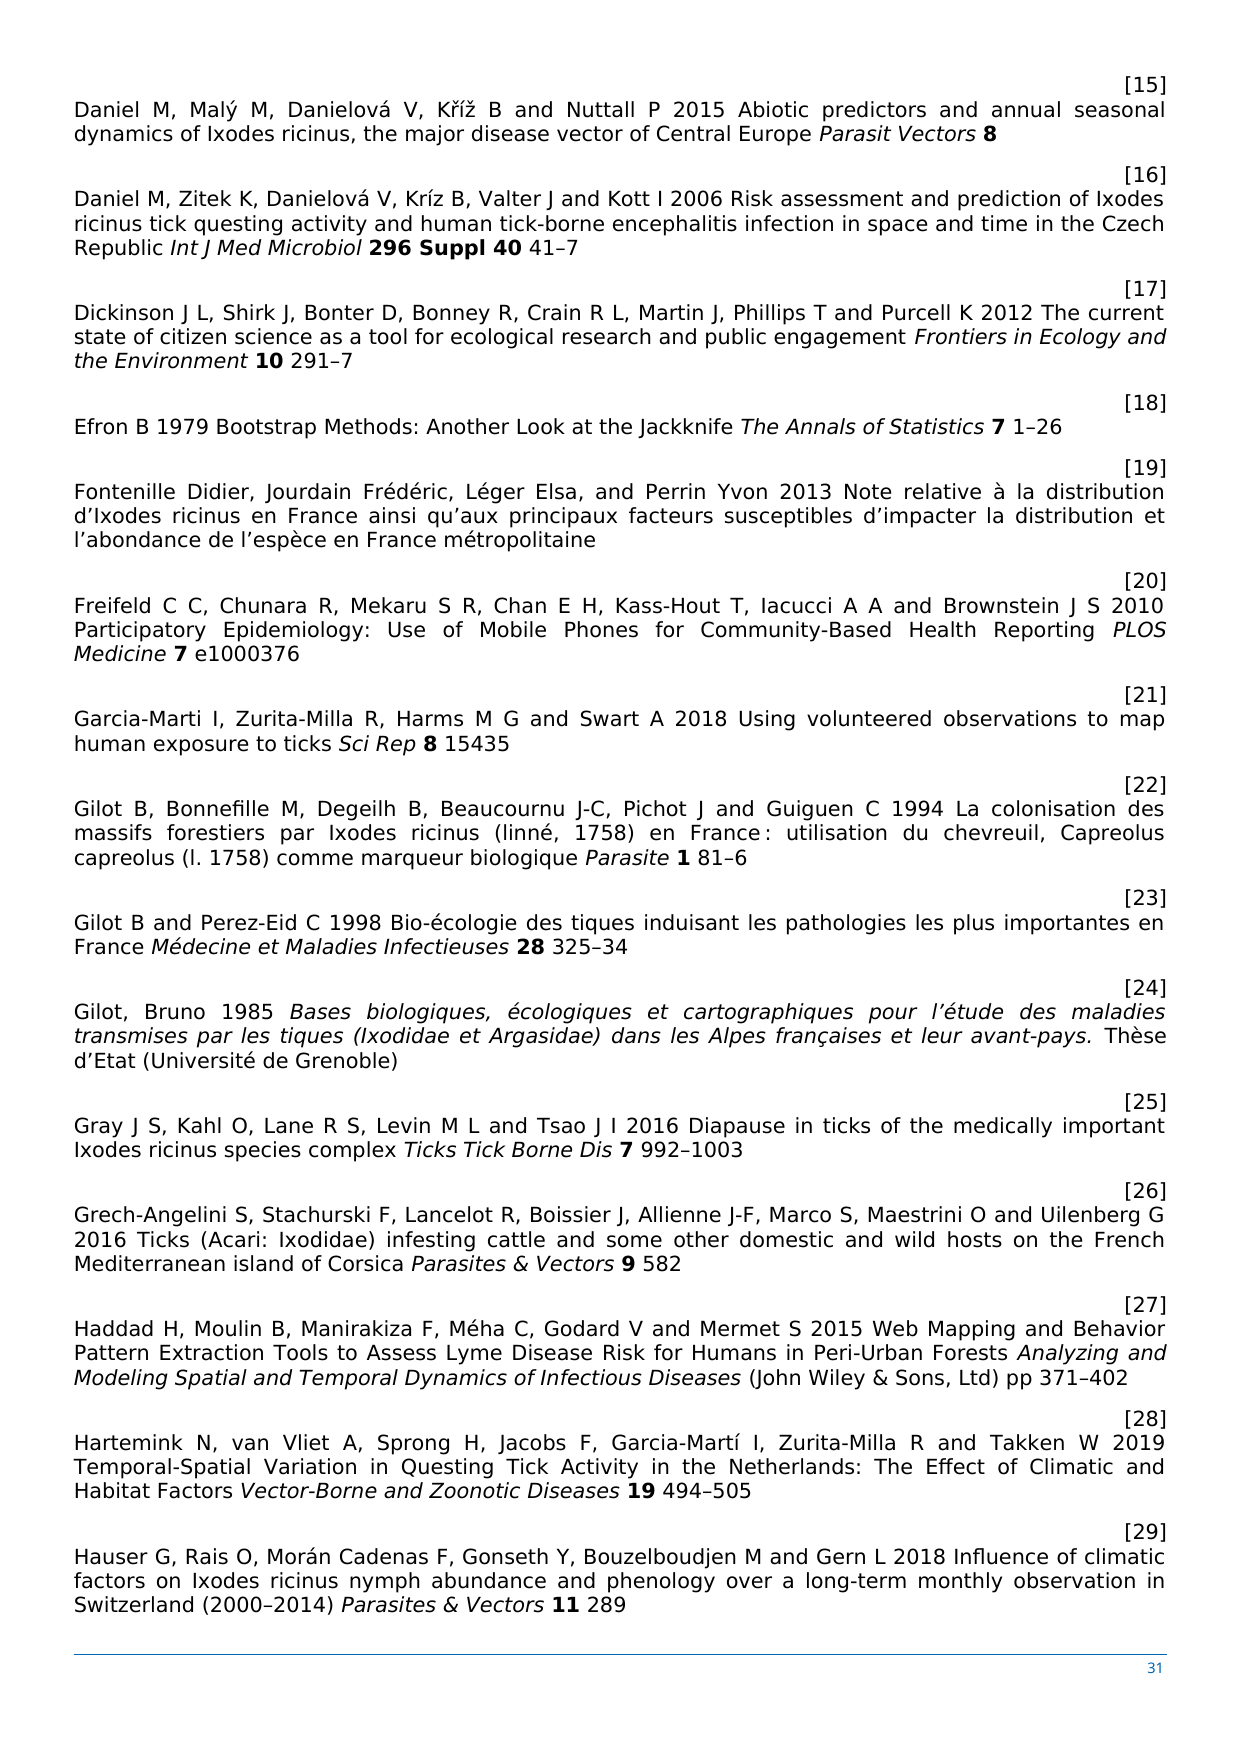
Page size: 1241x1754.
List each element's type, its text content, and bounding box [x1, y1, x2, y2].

text Efron B 1979 Bootstrap Methods: Another Look at the Jackknife The Annals of Statistics 7 1–26 [73, 415, 1167, 439]
text Freifeld C C, Chunara R, Mekaru S R, Chan E H, Kass-Hout T, Iacucci A A and Brownstein J S 2010 Participatory Epidemiology: Use of Mobile Phones for Community-Based Health Reporting PLOS Medicine 7 e1000376 [73, 594, 1167, 667]
text [29] [73, 1520, 1167, 1545]
text [17] [73, 277, 1167, 301]
text Haddad H, Moulin B, Manirakiza F, Méha C, Godard V and Mermet S 2015 Web Mapping and Behavior Pattern Extraction Tools to Assess Lyme Disease Risk for Humans in Peri-Urban Forests Analyzing and Modeling Spatial and Temporal Dynamics of Infectious Diseases (John Wiley & Sons, Ltd) pp 371–402 [73, 1317, 1167, 1390]
text [26] [73, 1179, 1167, 1203]
text Grech-Angelini S, Stachurski F, Lancelot R, Boissier J, Allienne J-F, Marco S, Maestrini O and Uilenberg G 2016 Ticks (Acari: Ixodidae) infesting cattle and some other domestic and wild hosts on the French Mediterranean island of Corsica Parasites & Vectors 9 582 [73, 1203, 1167, 1276]
text [24] [73, 976, 1167, 1000]
text [19] [73, 456, 1167, 480]
text Garcia-Marti I, Zurita-Milla R, Harms M G and Swart A 2018 Using volunteered observations to map human exposure to ticks Sci Rep 8 15435 [73, 707, 1167, 756]
text Dickinson J L, Shirk J, Bonter D, Bonney R, Crain R L, Martin J, Phillips T and Purcell K 2012 The current state of citizen science as a tool for ecological research and public engagement Frontiers in Ecology and the Environment 10 291–7 [73, 301, 1167, 374]
text [20] [73, 569, 1167, 594]
text [23] [73, 886, 1167, 911]
text [15] [73, 73, 1167, 98]
text [22] [73, 773, 1167, 797]
text Daniel M, Zitek K, Danielová V, Kríz B, Valter J and Kott I 2006 Risk assessment and prediction of Ixodes ricinus tick questing activity and human tick-borne encephalitis infection in space and time in the Czech Republic Int J Med Microbiol 296 Suppl 40 41–7 [73, 187, 1167, 260]
text Hartemink N, van Vliet A, Sprong H, Jacobs F, Garcia-Martí I, Zurita-Milla R and Takken W 2019 Temporal-Spatial Variation in Questing Tick Activity in the Netherlands: The Effect of Climatic and Habitat Factors Vector-Borne and Zoonotic Diseases 19 494–505 [73, 1431, 1167, 1504]
text Hauser G, Rais O, Morán Cadenas F, Gonseth Y, Bouzelboudjen M and Gern L 2018 Influence of climatic factors on Ixodes ricinus nymph abundance and phenology over a long-term monthly observation in Switzerland (2000–2014) Parasites & Vectors 11 289 [73, 1545, 1167, 1617]
text [27] [73, 1293, 1167, 1317]
text Gilot, Bruno 1985 Bases biologiques, écologiques et cartographiques pour l’étude des maladies transmises par les tiques (Ixodidae et Argasidae) dans les Alpes françaises et leur avant‐pays. Thèse d’Etat (Université de Grenoble) [73, 1000, 1167, 1073]
text Fontenille Didier, Jourdain Frédéric, Léger Elsa, and Perrin Yvon 2013 Note relative à la distribution d’Ixodes ricinus en France ainsi qu’aux principaux facteurs susceptibles d’impacter la distribution et l’abondance de l’espèce en France métropolitaine [73, 480, 1167, 553]
text [16] [73, 163, 1167, 187]
text [25] [73, 1090, 1167, 1114]
text Daniel M, Malý M, Danielová V, Kříž B and Nuttall P 2015 Abiotic predictors and annual seasonal dynamics of Ixodes ricinus, the major disease vector of Central Europe Parasit Vectors 8 [73, 98, 1167, 146]
text Gilot B and Perez-Eid C 1998 Bio-écologie des tiques induisant les pathologies les plus importantes en France Médecine et Maladies Infectieuses 28 325–34 [73, 911, 1167, 959]
text [18] [73, 391, 1167, 415]
text Gray J S, Kahl O, Lane R S, Levin M L and Tsao J I 2016 Diapause in ticks of the medically important Ixodes ricinus species complex Ticks Tick Borne Dis 7 992–1003 [73, 1114, 1167, 1162]
text [28] [73, 1407, 1167, 1431]
text [21] [73, 683, 1167, 707]
text Gilot B, Bonnefille M, Degeilh B, Beaucournu J-C, Pichot J and Guiguen C 1994 La colonisation des massifs forestiers par Ixodes ricinus (linné, 1758) en France : utilisation du chevreuil, Capreolus capreolus (l. 1758) comme marqueur biologique Parasite 1 81–6 [73, 797, 1167, 870]
